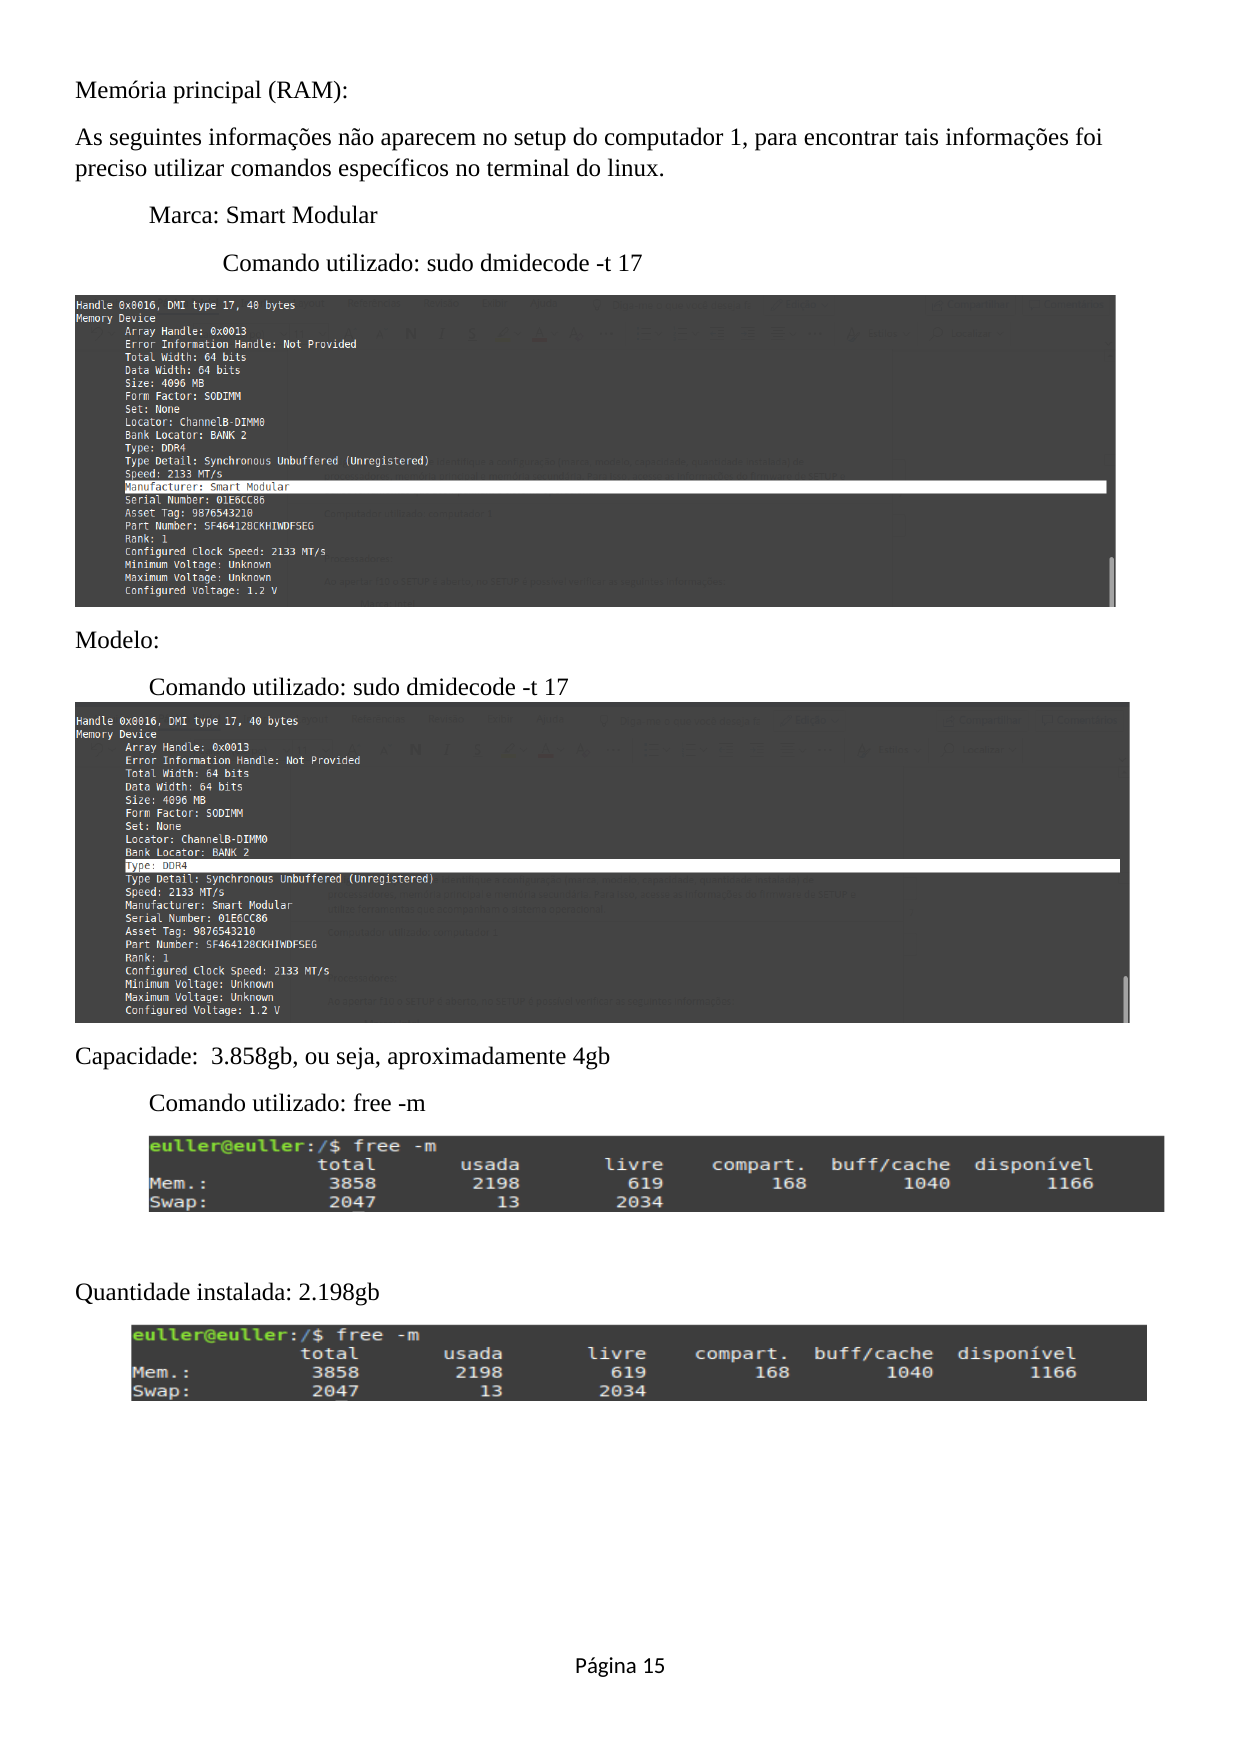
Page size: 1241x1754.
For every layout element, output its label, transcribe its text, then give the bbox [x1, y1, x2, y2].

picture [75, 295, 1116, 607]
picture [75, 702, 1130, 1023]
text Capacidade: 3.858gb, ou seja, aproximadamente 4gb [75, 1041, 1165, 1070]
text Modelo: [75, 625, 1165, 653]
text Comando utilizado: sudo dmidecode -t 17 [75, 672, 1165, 1022]
text As seguintes informações não aparecem no setup do computador 1, para encontrar tais informações foi preciso utilizar comandos específicos no terminal do linux. [75, 122, 1165, 182]
text Comando utilizado: sudo dmidecode -t 17 [75, 248, 1165, 277]
text Marca: Smart Modular [75, 201, 1165, 229]
text Memória principal (RAM): [75, 75, 1165, 104]
text Quantidade instalada: 2.198gb [75, 1277, 1165, 1306]
text Comando utilizado: free -m [75, 1088, 1165, 1117]
